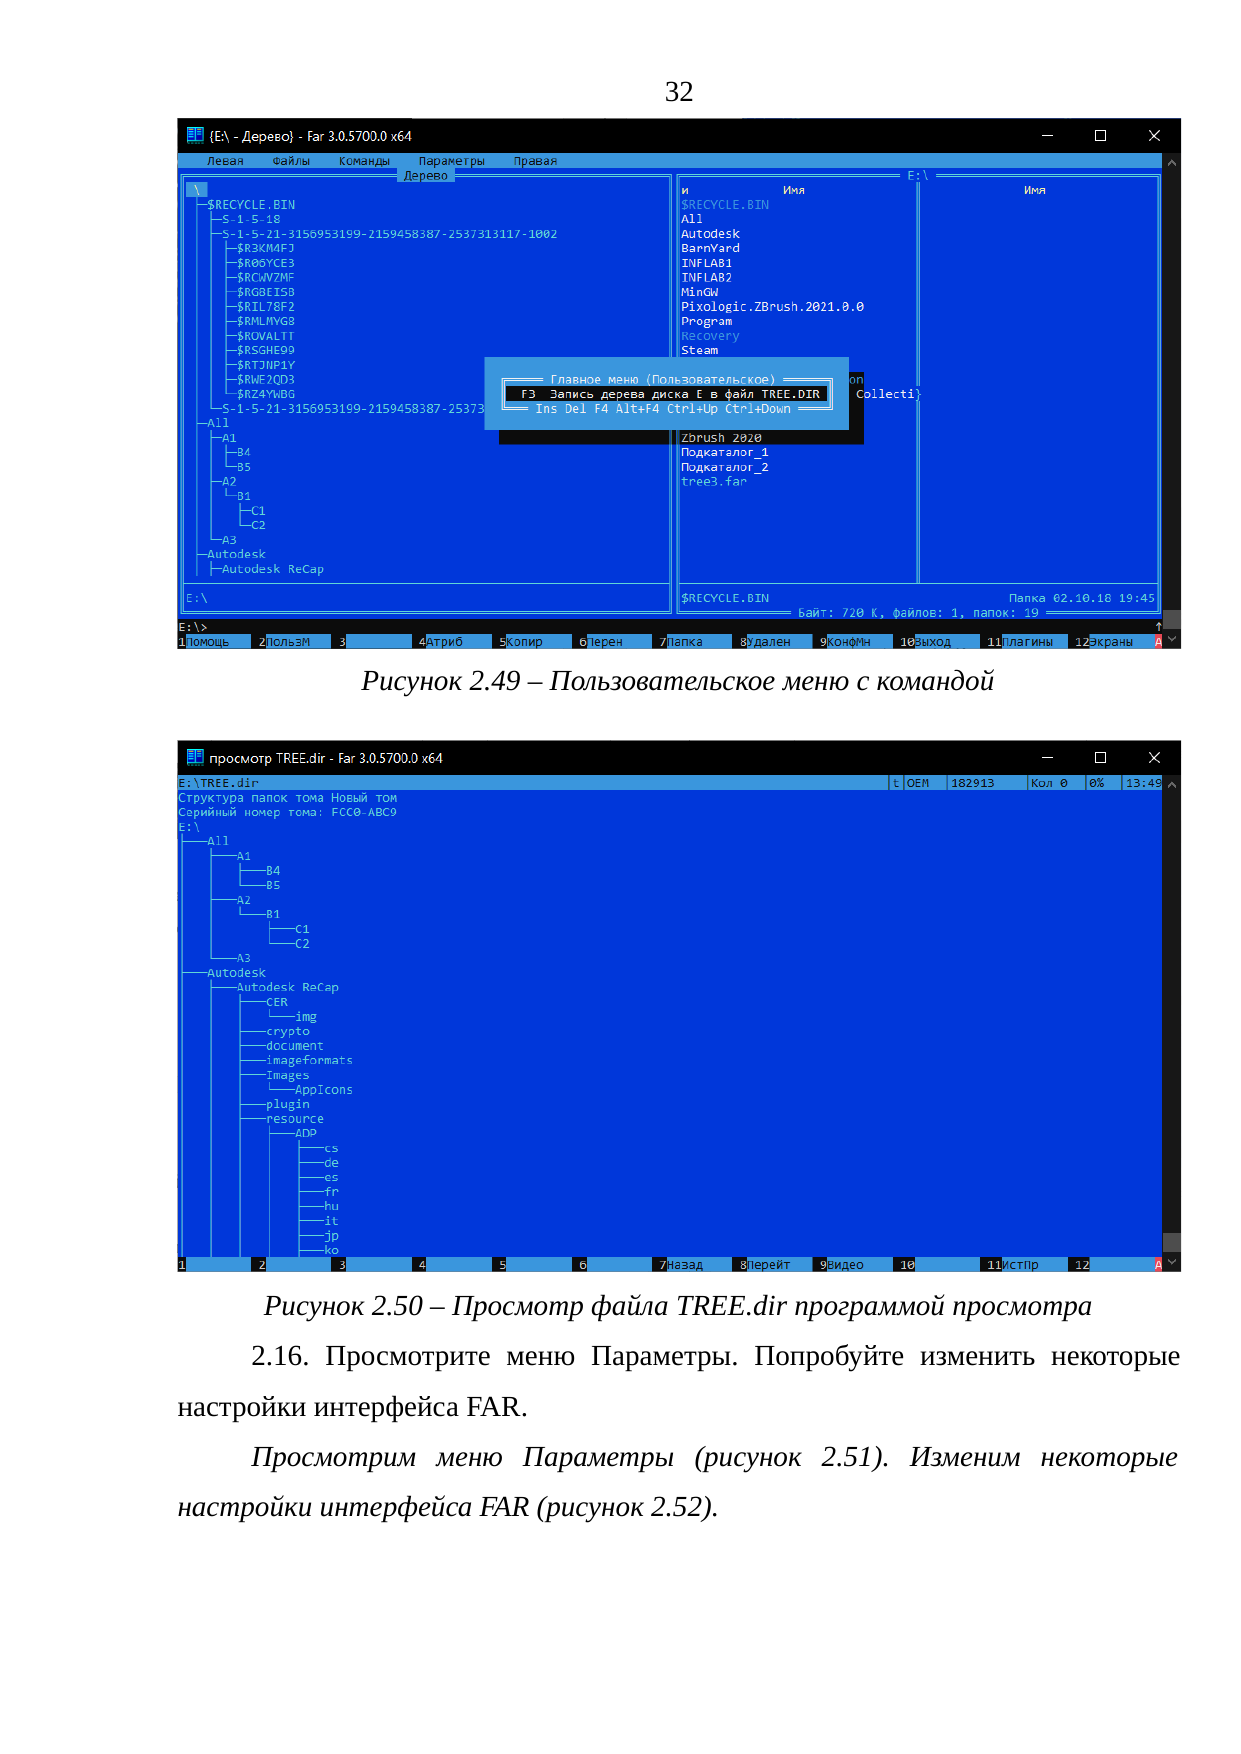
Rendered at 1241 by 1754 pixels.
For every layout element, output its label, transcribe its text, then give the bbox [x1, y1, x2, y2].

text Просмотрим меню Параметры (рисунок 2.51). Изменим некоторые настройки интерфейса FAR (рисунок 2.52). [177, 1439, 1181, 1523]
text [177, 713, 1181, 740]
text Рисунок 2.49 – Пользовательское меню с командой [177, 663, 1181, 697]
text 2.16. Просмотрите меню Параметры. Попробуйте изменить некоторые настройки интерфейса FAR. [177, 1338, 1181, 1422]
text Рисунок 2.50 – Просмотр файла TREE.dir программой просмотра [177, 1272, 1181, 1322]
